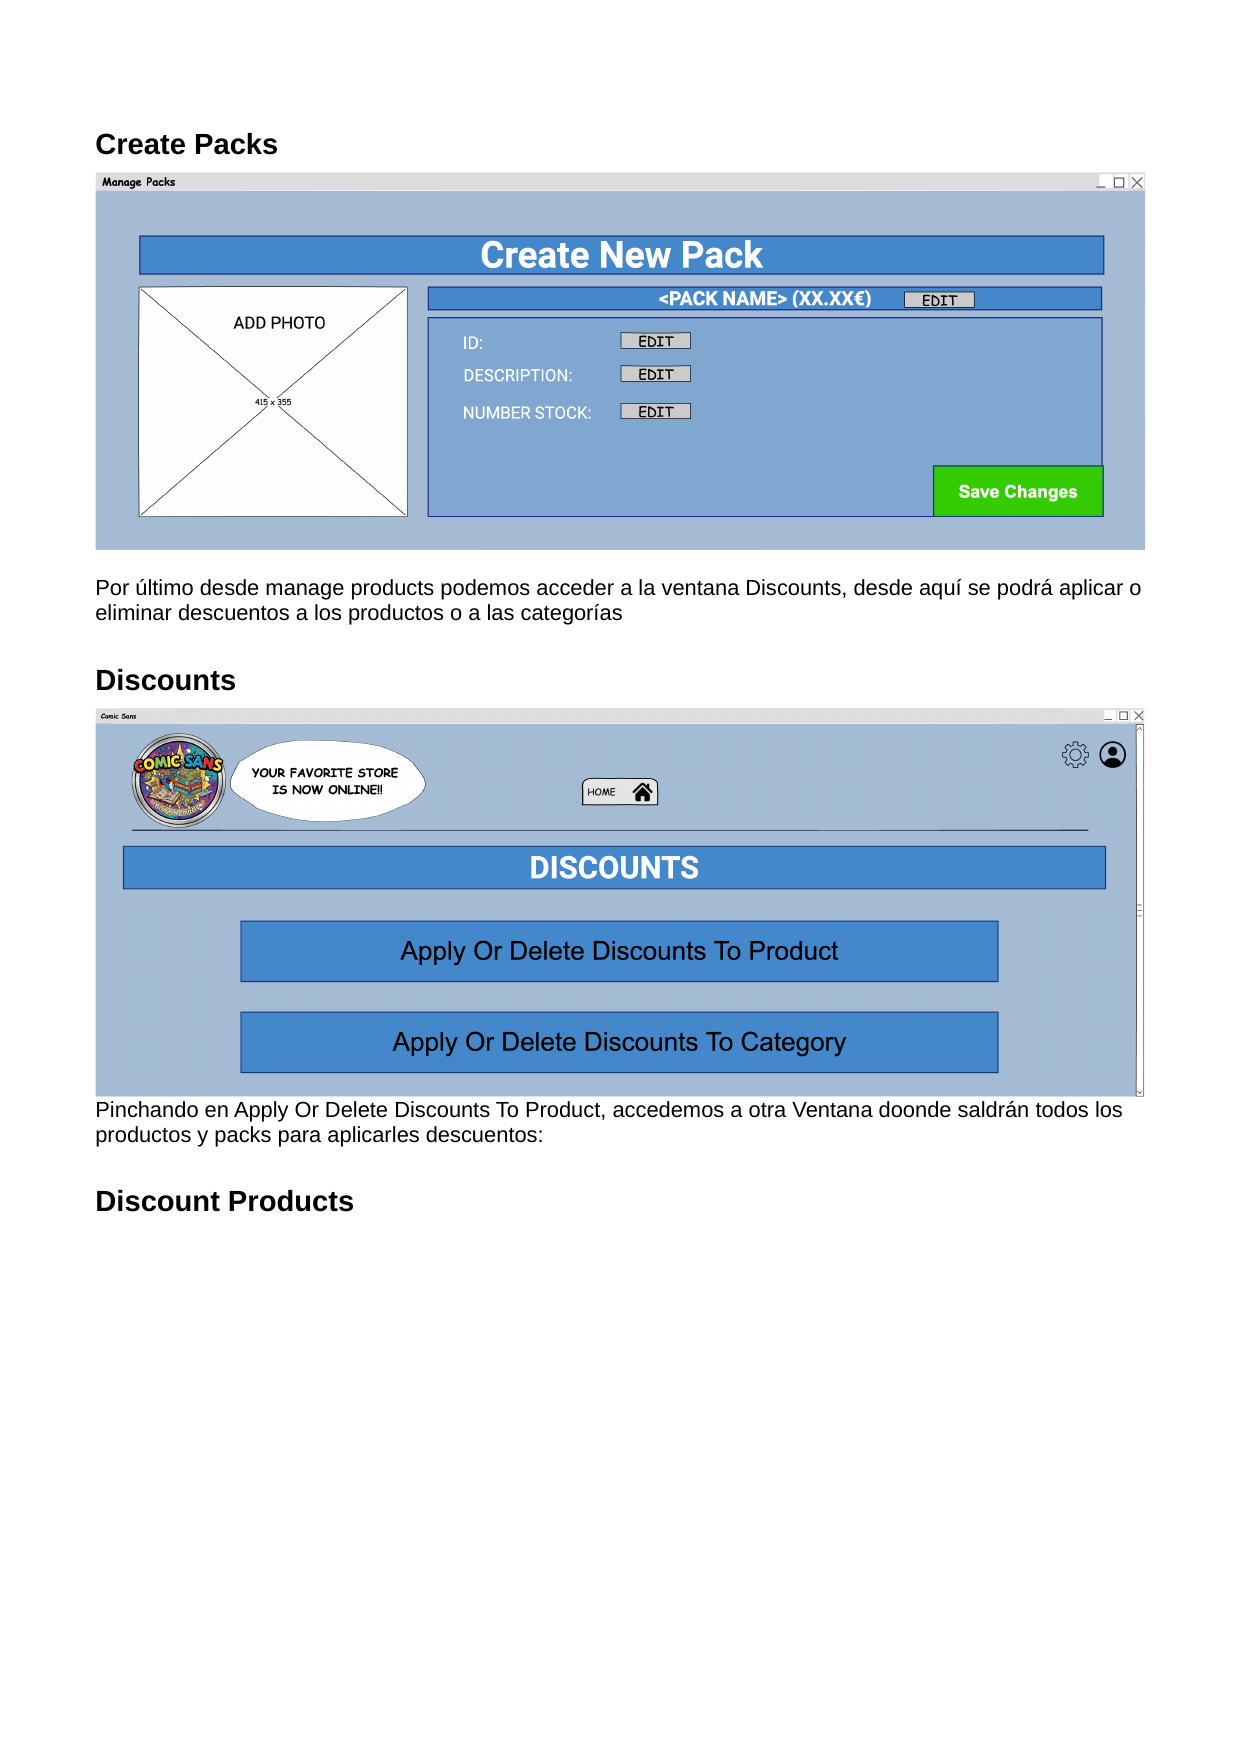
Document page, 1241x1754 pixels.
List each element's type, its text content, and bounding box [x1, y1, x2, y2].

subtitle Discounts [95, 663, 1145, 696]
subtitle Discount Products [95, 1184, 1145, 1218]
text Por último desde manage products podemos acceder a la ventana Discounts, desde aquí se podrá aplicar o eliminar descuentos a los productos o a las categorías [95, 550, 1145, 625]
text Pinchando en Apply Or Delete Discounts To Product, accedemos a otra Ventana doonde saldrán todos los productos y packs para aplicarles descuentos: [95, 1097, 1145, 1147]
subtitle Create Packs [95, 127, 1145, 160]
